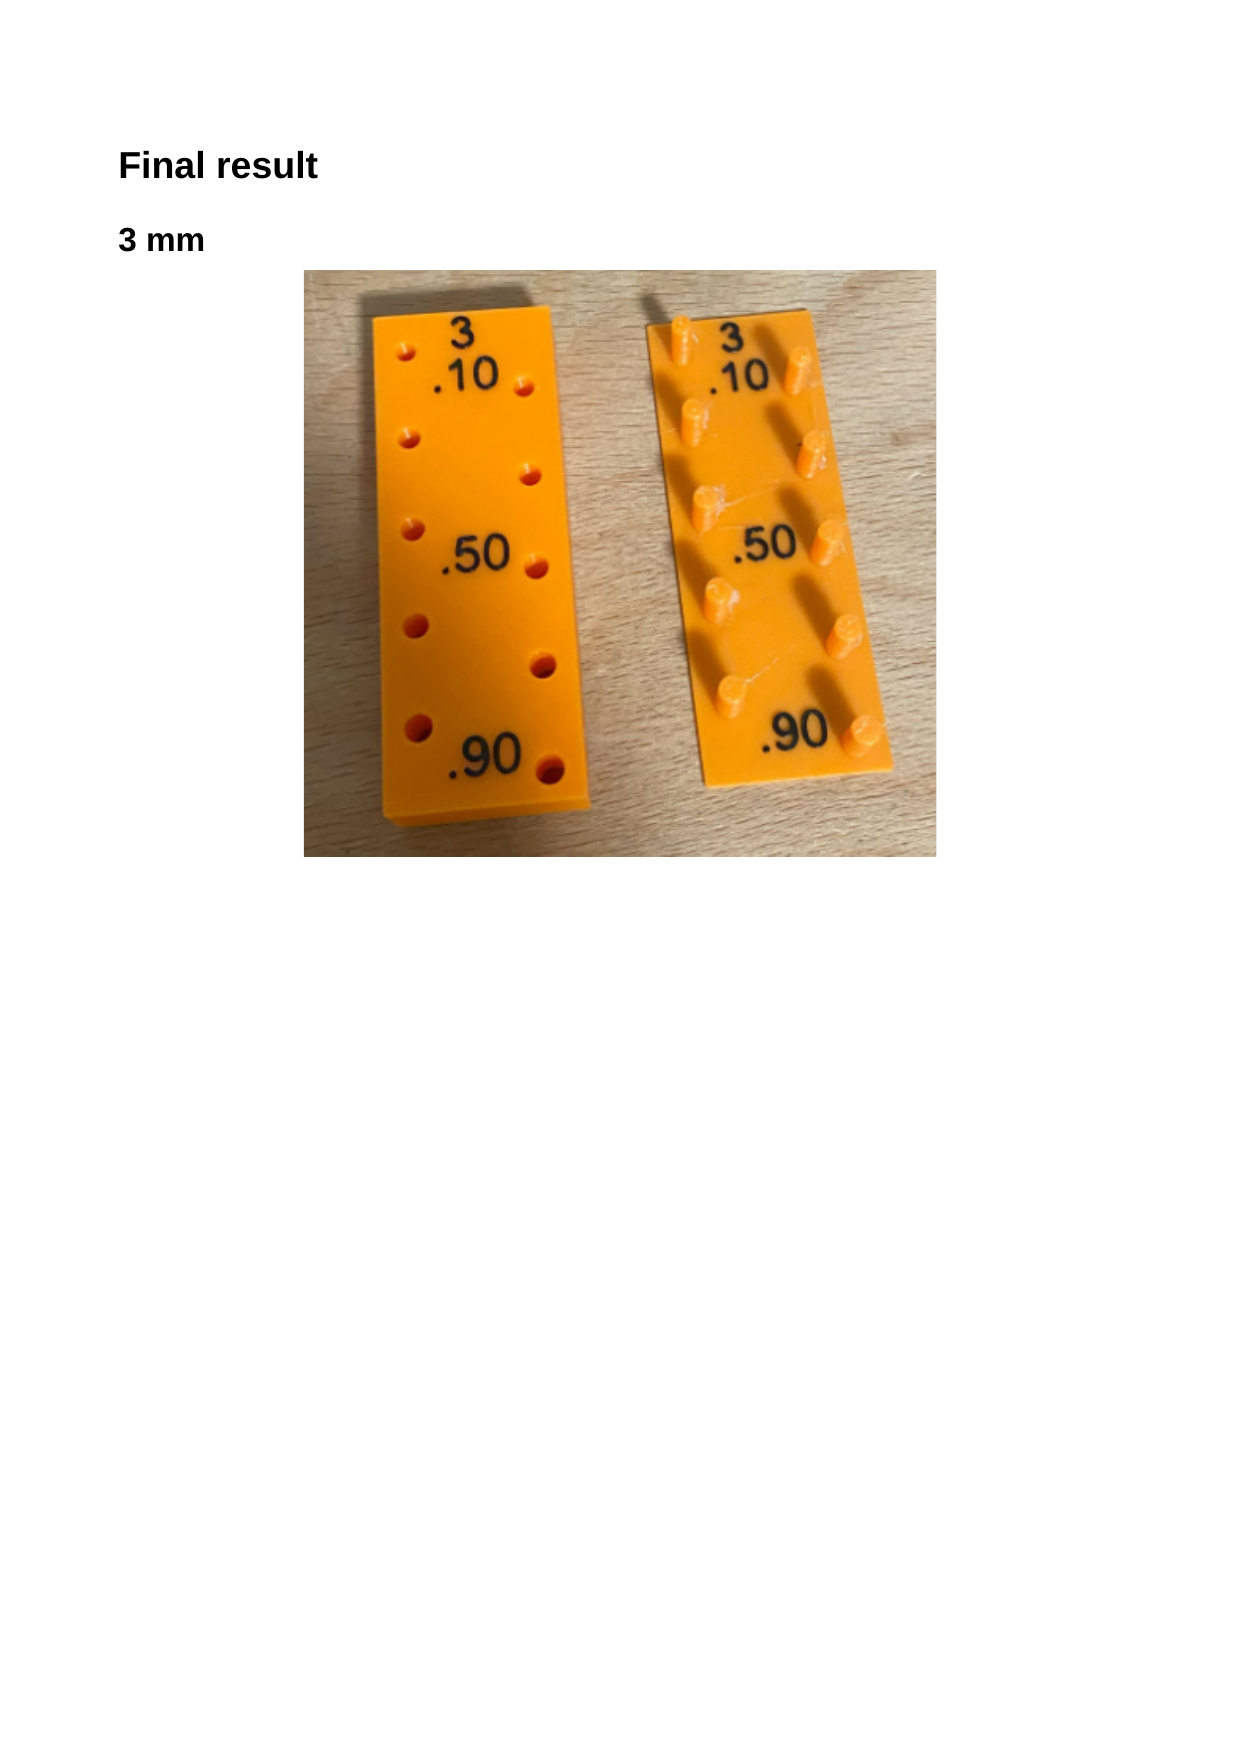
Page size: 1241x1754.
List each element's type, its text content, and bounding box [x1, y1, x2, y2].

subtitle 3 mm [118, 219, 1122, 258]
picture [303, 270, 937, 857]
subtitle Final result [118, 143, 1122, 186]
